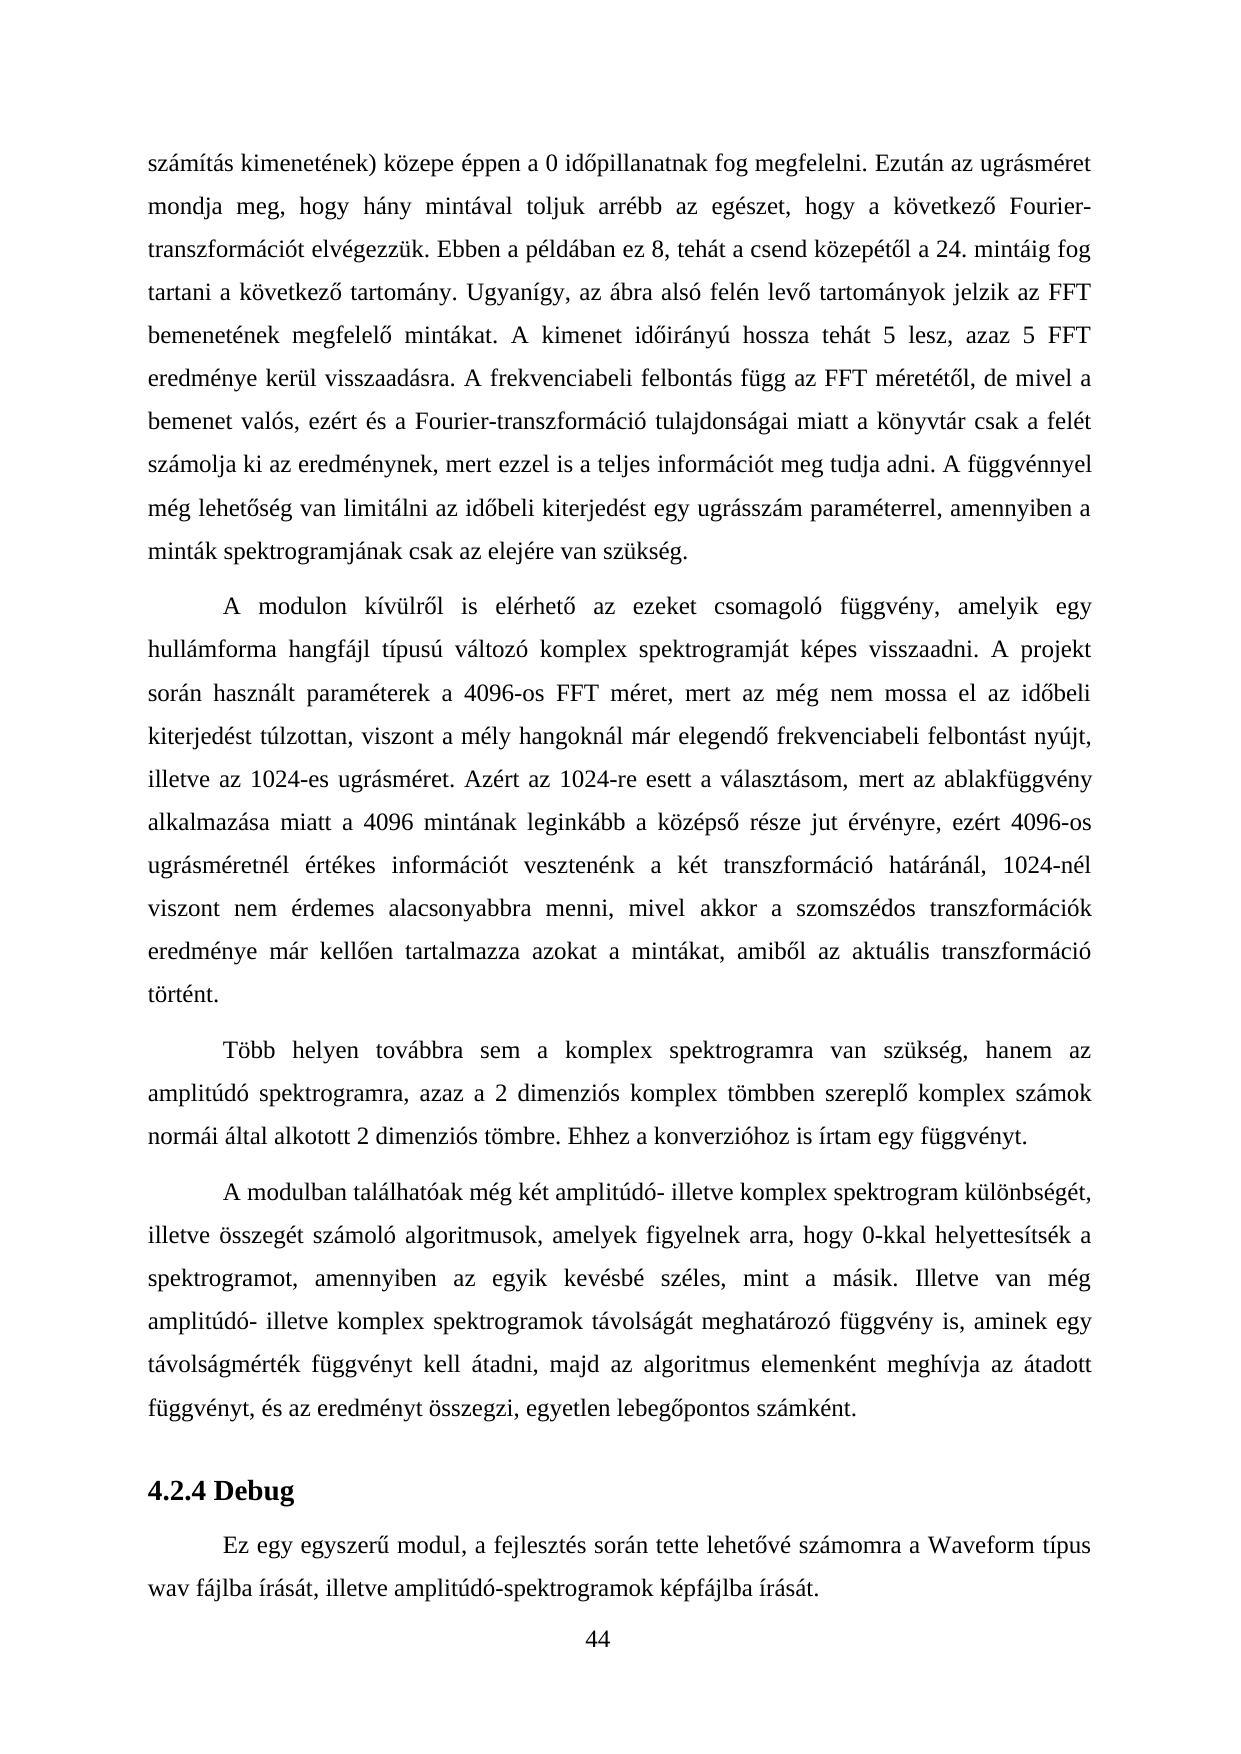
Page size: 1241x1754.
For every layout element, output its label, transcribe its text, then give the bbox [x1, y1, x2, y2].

text A modulon kívülről is elérhető az ezeket csomagoló függvény, amelyik egy hullámforma hangfájl típusú változó komplex spektrogramját képes visszaadni. A projekt során használt paraméterek a 4096-os FFT méret, mert az még nem mossa el az időbeli kiterjedést túlzottan, viszont a mély hangoknál már elegendő frekvenciabeli felbontást nyújt, illetve az 1024-es ugrásméret. Azért az 1024-re esett a választásom, mert az ablakfüggvény alkalmazása miatt a 4096 mintának leginkább a középső része jut érvényre, ezért 4096-os ugrásméretnél értékes információt vesztenénk a két transzformáció határánál, 1024-nél viszont nem érdemes alacsonyabbra menni, mivel akkor a szomszédos transzformációk eredménye már kellően tartalmazza azokat a mintákat, amiből az aktuális transzformáció történt. [148, 591, 1092, 1008]
text Több helyen továbbra sem a komplex spektrogramra van szükség, hanem az amplitúdó spektrogramra, azaz a 2 dimenziós komplex tömbben szereplő komplex számok normái által alkotott 2 dimenziós tömbre. Ehhez a konverzióhoz is írtam egy függvényt. [148, 1035, 1092, 1150]
subtitle Debug [148, 1473, 1092, 1507]
text Ez egy egyszerű modul, a fejlesztés során tette lehetővé számomra a Waveform típus wav fájlba írását, illetve amplitúdó-spektrogramok képfájlba írását. [148, 1530, 1092, 1602]
text számítás kimenetének) közepe éppen a 0 időpillanatnak fog megfelelni. Ezután az ugrásméret mondja meg, hogy hány mintával toljuk arrébb az egészet, hogy a következő Fourier-transzformációt elvégezzük. Ebben a példában ez 8, tehát a csend közepétől a 24. mintáig fog tartani a következő tartomány. Ugyanígy, az ábra alsó felén levő tartományok jelzik az FFT bemenetének megfelelő mintákat. A kimenet időirányú hossza tehát 5 lesz, azaz 5 FFT eredménye kerül visszaadásra. A frekvenciabeli felbontás függ az FFT méretétől, de mivel a bemenet valós, ezért és a Fourier-transzformáció tulajdonságai miatt a könyvtár csak a felét számolja ki az eredménynek, mert ezzel is a teljes információt meg tudja adni. A függvénnyel még lehetőség van limitálni az időbeli kiterjedést egy ugrásszám paraméterrel, amennyiben a minták spektrogramjának csak az elejére van szükség. [148, 148, 1092, 564]
text A modulban találhatóak még két amplitúdó- illetve komplex spektrogram különbségét, illetve összegét számoló algoritmusok, amelyek figyelnek arra, hogy 0-kkal helyettesítsék a spektrogramot, amennyiben az egyik kevésbé széles, mint a másik. Illetve van még amplitúdó- illetve komplex spektrogramok távolságát meghatározó függvény is, aminek egy távolságmérték függvényt kell átadni, majd az algoritmus elemenként meghívja az átadott függvényt, és az eredményt összegzi, egyetlen lebegőpontos számként. [148, 1177, 1092, 1421]
